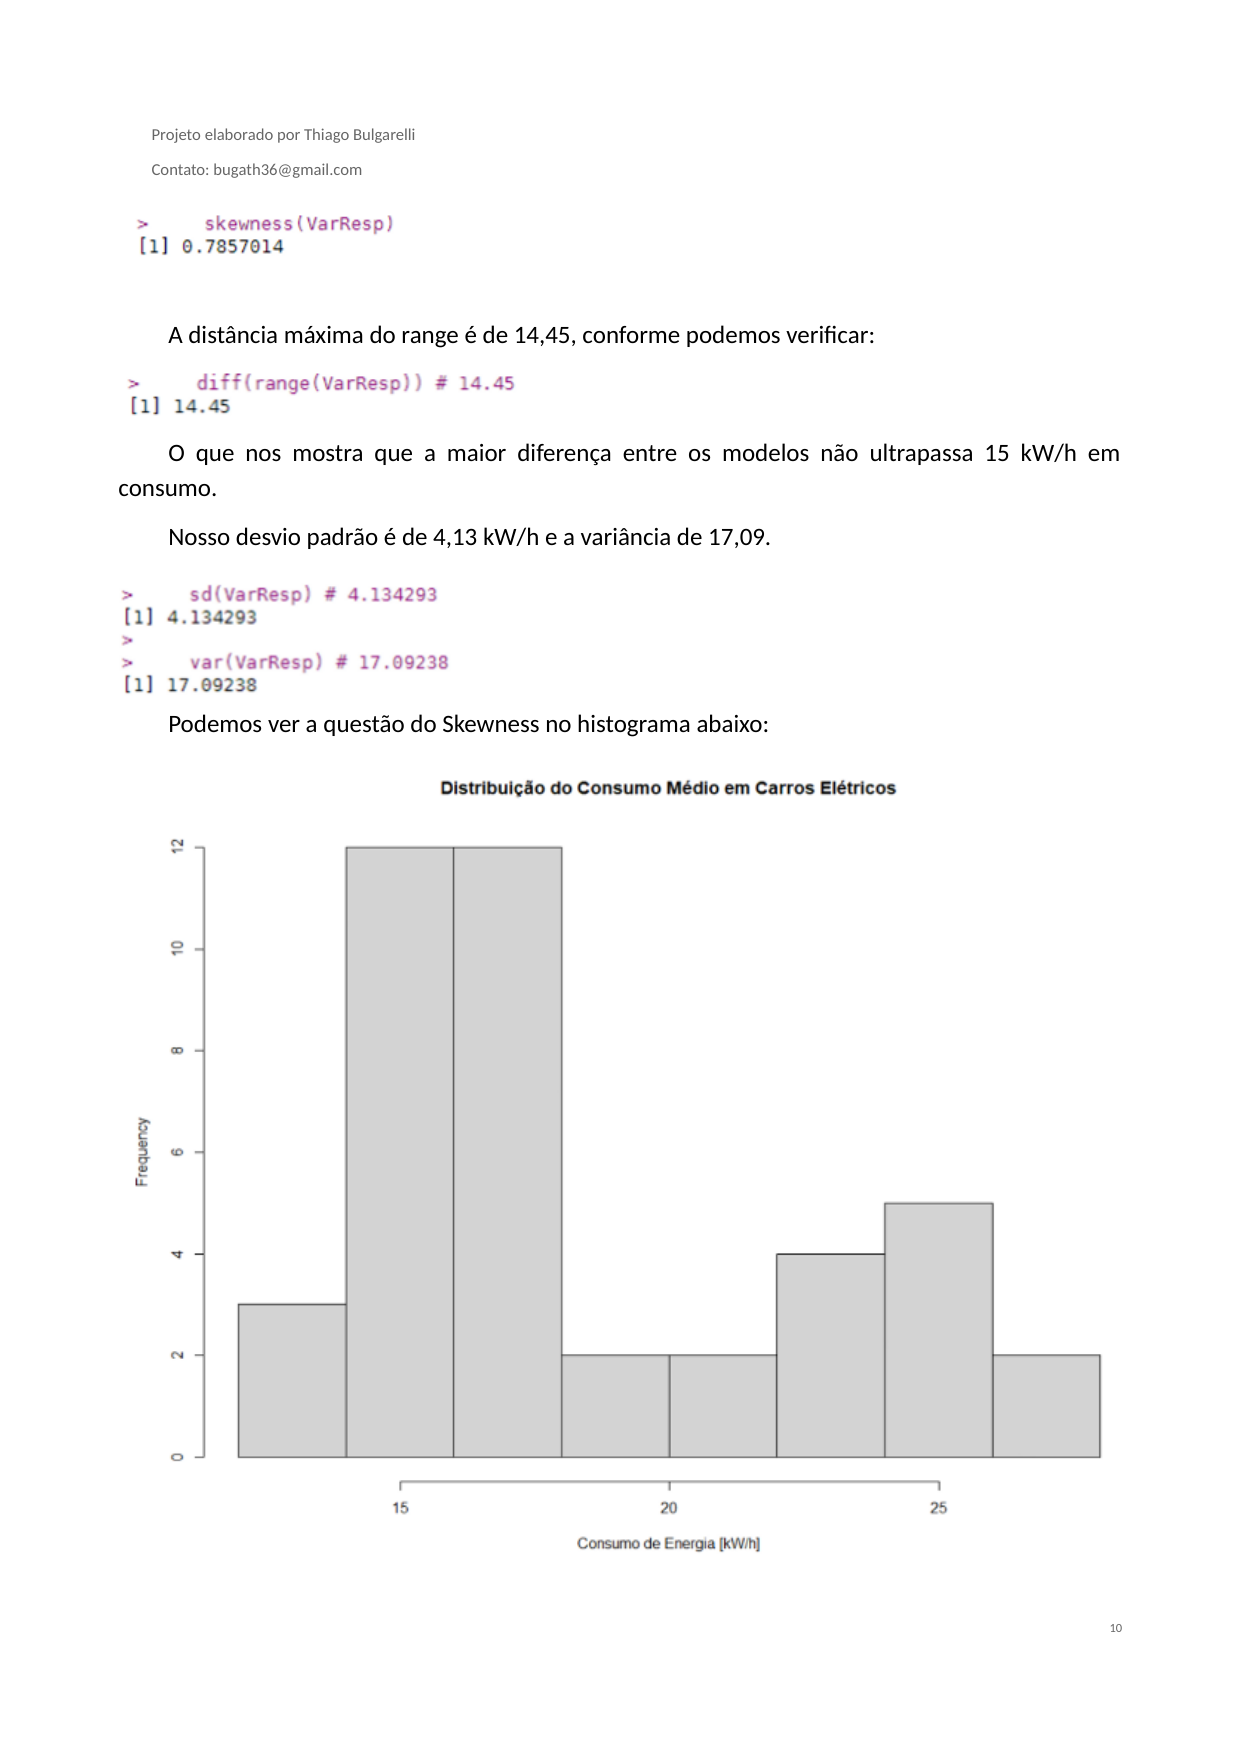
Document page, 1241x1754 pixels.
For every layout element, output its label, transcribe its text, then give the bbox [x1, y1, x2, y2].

picture [123, 210, 1128, 265]
picture [121, 757, 1119, 1565]
picture [118, 368, 1123, 433]
picture [109, 578, 1114, 704]
text Nosso desvio padrão é de 4,13 kW/h e a variância de 17,09. [118, 521, 1122, 552]
text Podemos ver a questão do Skewness no histograma abaixo: [118, 571, 1122, 739]
text O que nos mostra que a maior diferença entre os modelos não ultrapassa 15 kW/h em consumo. [118, 433, 1122, 502]
text A distância máxima do range é de 14,45, conforme podemos verificar: [118, 319, 1122, 349]
